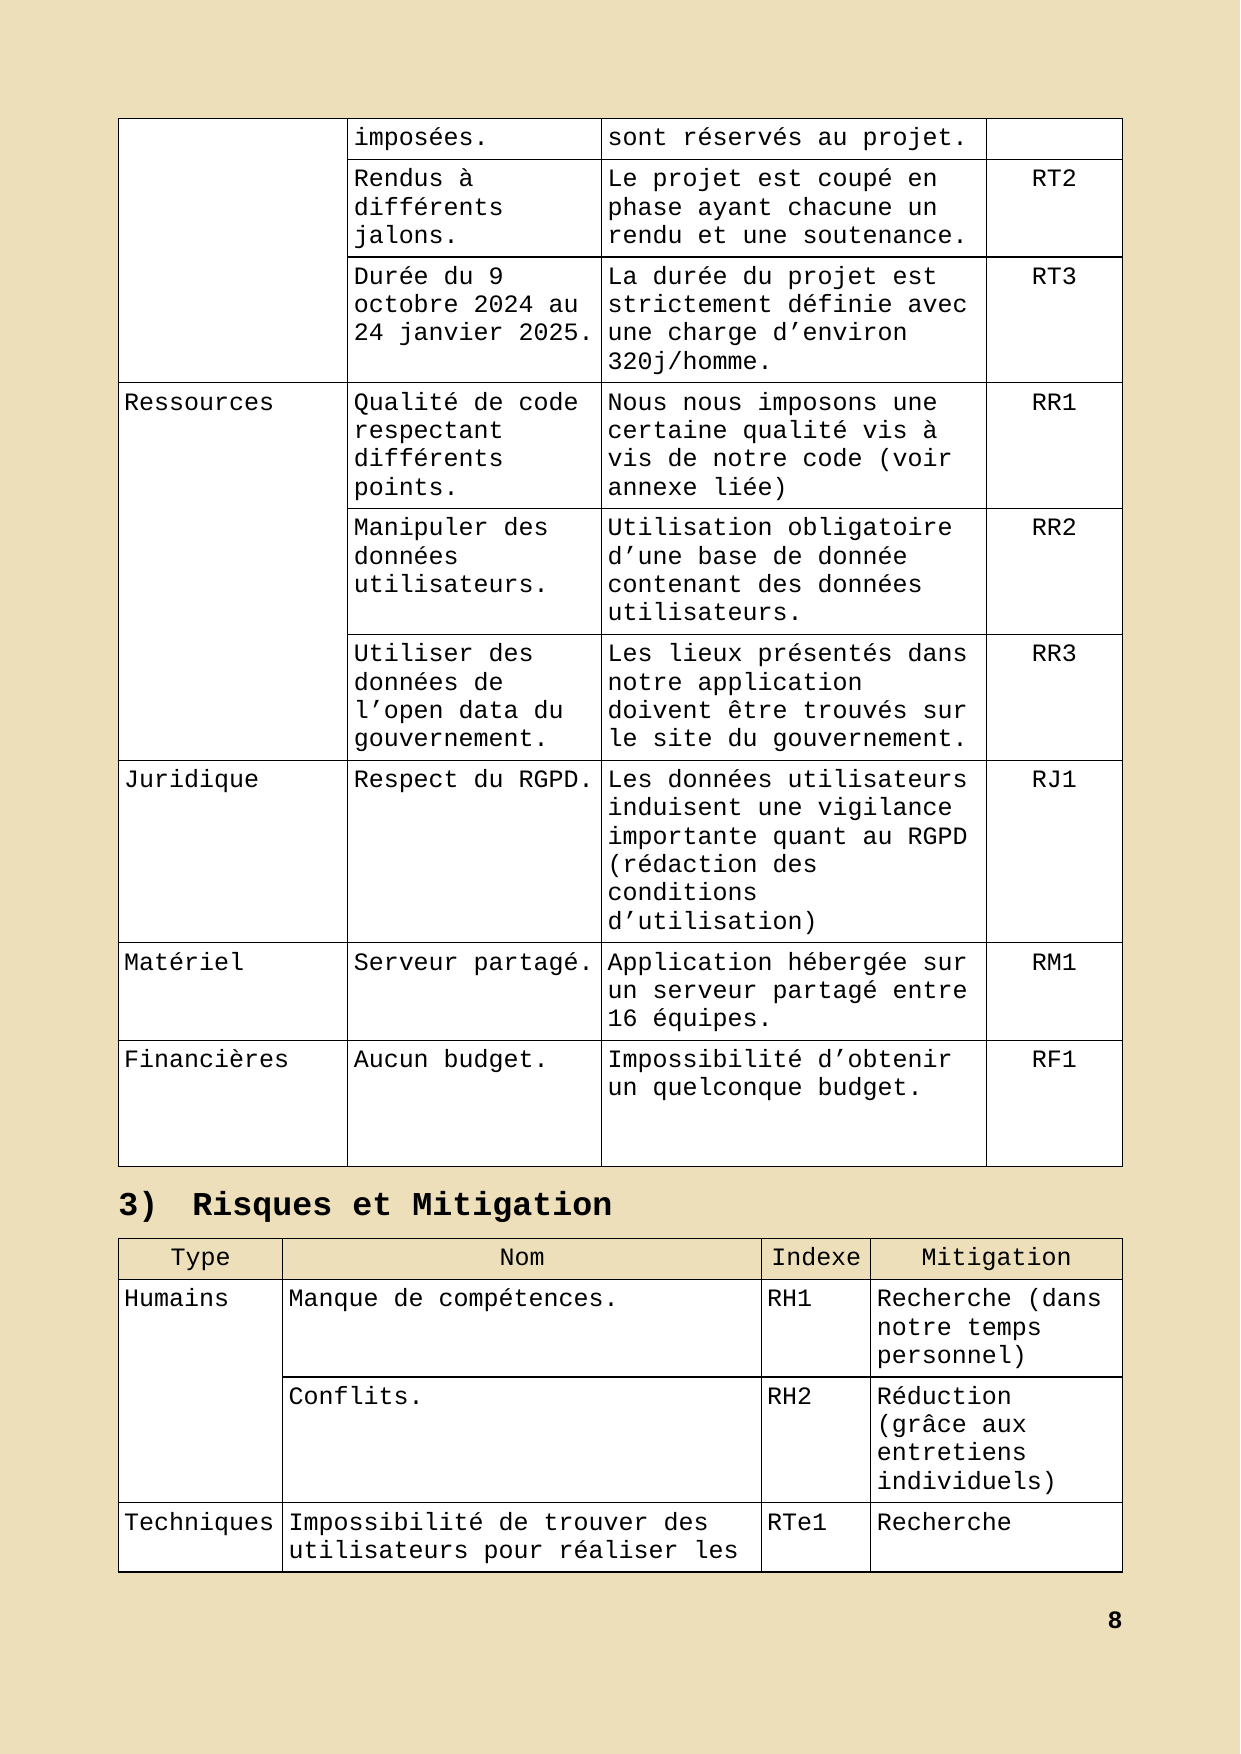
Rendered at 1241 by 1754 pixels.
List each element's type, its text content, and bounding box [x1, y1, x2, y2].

table_cell Les lieux présentés dans notre application doivent être trouvés sur le site du gouvernement. [602, 635, 986, 760]
table_cell [119, 119, 347, 382]
table_cell Rendus à différents jalons. [348, 160, 601, 256]
table_cell [987, 119, 1122, 159]
table_cell Serveur partagé. [348, 943, 601, 1040]
table_cell RR1 [987, 383, 1122, 508]
table_cell Impossibilité de trouver des utilisateurs pour réaliser les [283, 1503, 761, 1571]
table_cell RH2 [762, 1378, 870, 1502]
table_cell RT2 [987, 160, 1122, 256]
table_header Mitigation [871, 1239, 1122, 1279]
table_cell Les données utilisateurs induisent une vigilance importante quant au RGPD (rédaction des conditions d’utilisation) [602, 761, 986, 942]
table_cell RM1 [987, 943, 1122, 1040]
table_cell Qualité de code respectant différents points. [348, 383, 601, 508]
table_cell La durée du projet est strictement définie avec une charge d’environ 320j/homme. [602, 258, 986, 382]
table_cell RR3 [987, 635, 1122, 760]
table_cell Durée du 9 octobre 2024 au 24 janvier 2025. [348, 258, 601, 382]
table_cell Utiliser des données de l’open data du gouvernement. [348, 635, 601, 760]
table_cell RR2 [987, 509, 1122, 634]
table_cell RJ1 [987, 761, 1122, 942]
table_cell RT3 [987, 258, 1122, 382]
table_cell sont réservés au projet. [602, 119, 986, 159]
table_cell Recherche [871, 1503, 1122, 1571]
table_cell Respect du RGPD. [348, 761, 601, 942]
table_cell Manipuler des données utilisateurs. [348, 509, 601, 634]
table_cell Techniques [119, 1503, 282, 1571]
table_header Indexe [762, 1239, 870, 1279]
table_cell Réduction (grâce aux entretiens individuels) [871, 1378, 1122, 1502]
table_cell RTe1 [762, 1503, 870, 1571]
table_cell Nous nous imposons une certaine qualité vis à vis de notre code (voir annexe liée) [602, 383, 986, 508]
table_cell Le projet est coupé en phase ayant chacune un rendu et une soutenance. [602, 160, 986, 256]
table_cell Aucun budget. [348, 1041, 601, 1166]
table_cell Matériel [119, 943, 347, 1040]
table_cell imposées. [348, 119, 601, 159]
table_cell Juridique [119, 761, 347, 942]
table_cell Application hébergée sur un serveur partagé entre 16 équipes. [602, 943, 986, 1040]
subtitle Risques et Mitigation [118, 1188, 1122, 1226]
table_cell RF1 [987, 1041, 1122, 1166]
table_cell Impossibilité d’obtenir un quelconque budget. [602, 1041, 986, 1166]
table_cell Recherche (dans notre temps personnel) [871, 1280, 1122, 1376]
table_header Type [119, 1239, 282, 1279]
table_cell RH1 [762, 1280, 870, 1376]
table_cell Humains [119, 1280, 282, 1502]
table_cell Conflits. [283, 1378, 761, 1502]
table_header Nom [283, 1239, 761, 1279]
table_cell Ressources [119, 383, 347, 760]
table_cell Financières [119, 1041, 347, 1166]
table_cell Manque de compétences. [283, 1280, 761, 1376]
table_cell Utilisation obligatoire d’une base de donnée contenant des données utilisateurs. [602, 509, 986, 634]
